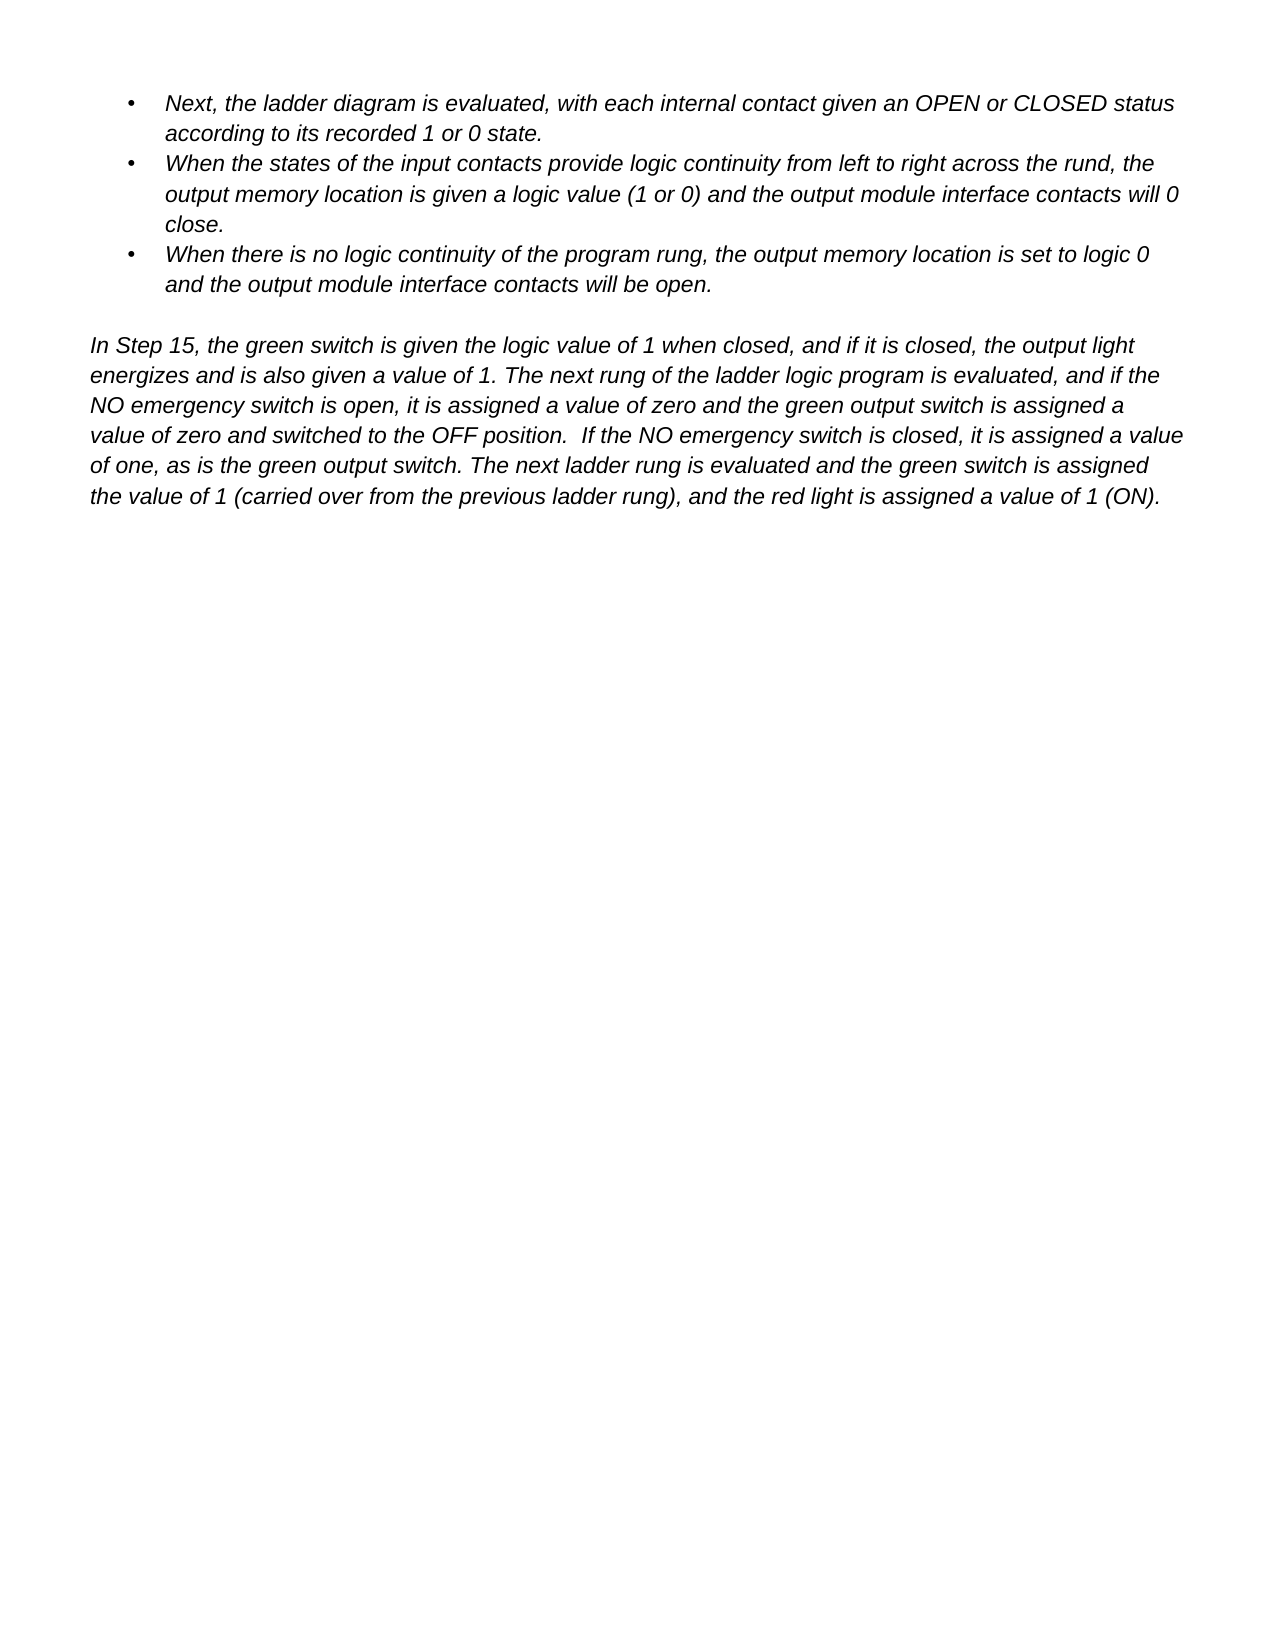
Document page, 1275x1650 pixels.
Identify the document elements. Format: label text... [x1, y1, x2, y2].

text In Step 15, the green switch is given the logic value of 1 when closed, and if it is closed, the output light energizes and is also given a value of 1. The next rung of the ladder logic program is evaluated, and if the NO emergency switch is open, it is assigned a value of zero and the green output switch is assigned a value of zero and switched to the OFF position. If the NO emergency switch is closed, it is assigned a value of one, as is the green output switch. The next ladder rung is evaluated and the green switch is assigned the value of 1 (carried over from the previous ladder rung), and the red light is assigned a value of 1 (ON). [90, 332, 1185, 509]
list Next, the ladder diagram is evaluated, with each internal contact given an OPEN or CLOSED status according to its recorded 1 or 0 state. [127, 90, 1185, 146]
list When the states of the input contacts provide logic continuity from left to right across the rund, the output memory location is given a logic value (1 or 0) and the output module interface contacts will 0 close. [127, 150, 1185, 237]
list When there is no logic continuity of the program rung, the output memory location is set to logic 0 and the output module interface contacts will be open. [127, 241, 1185, 297]
